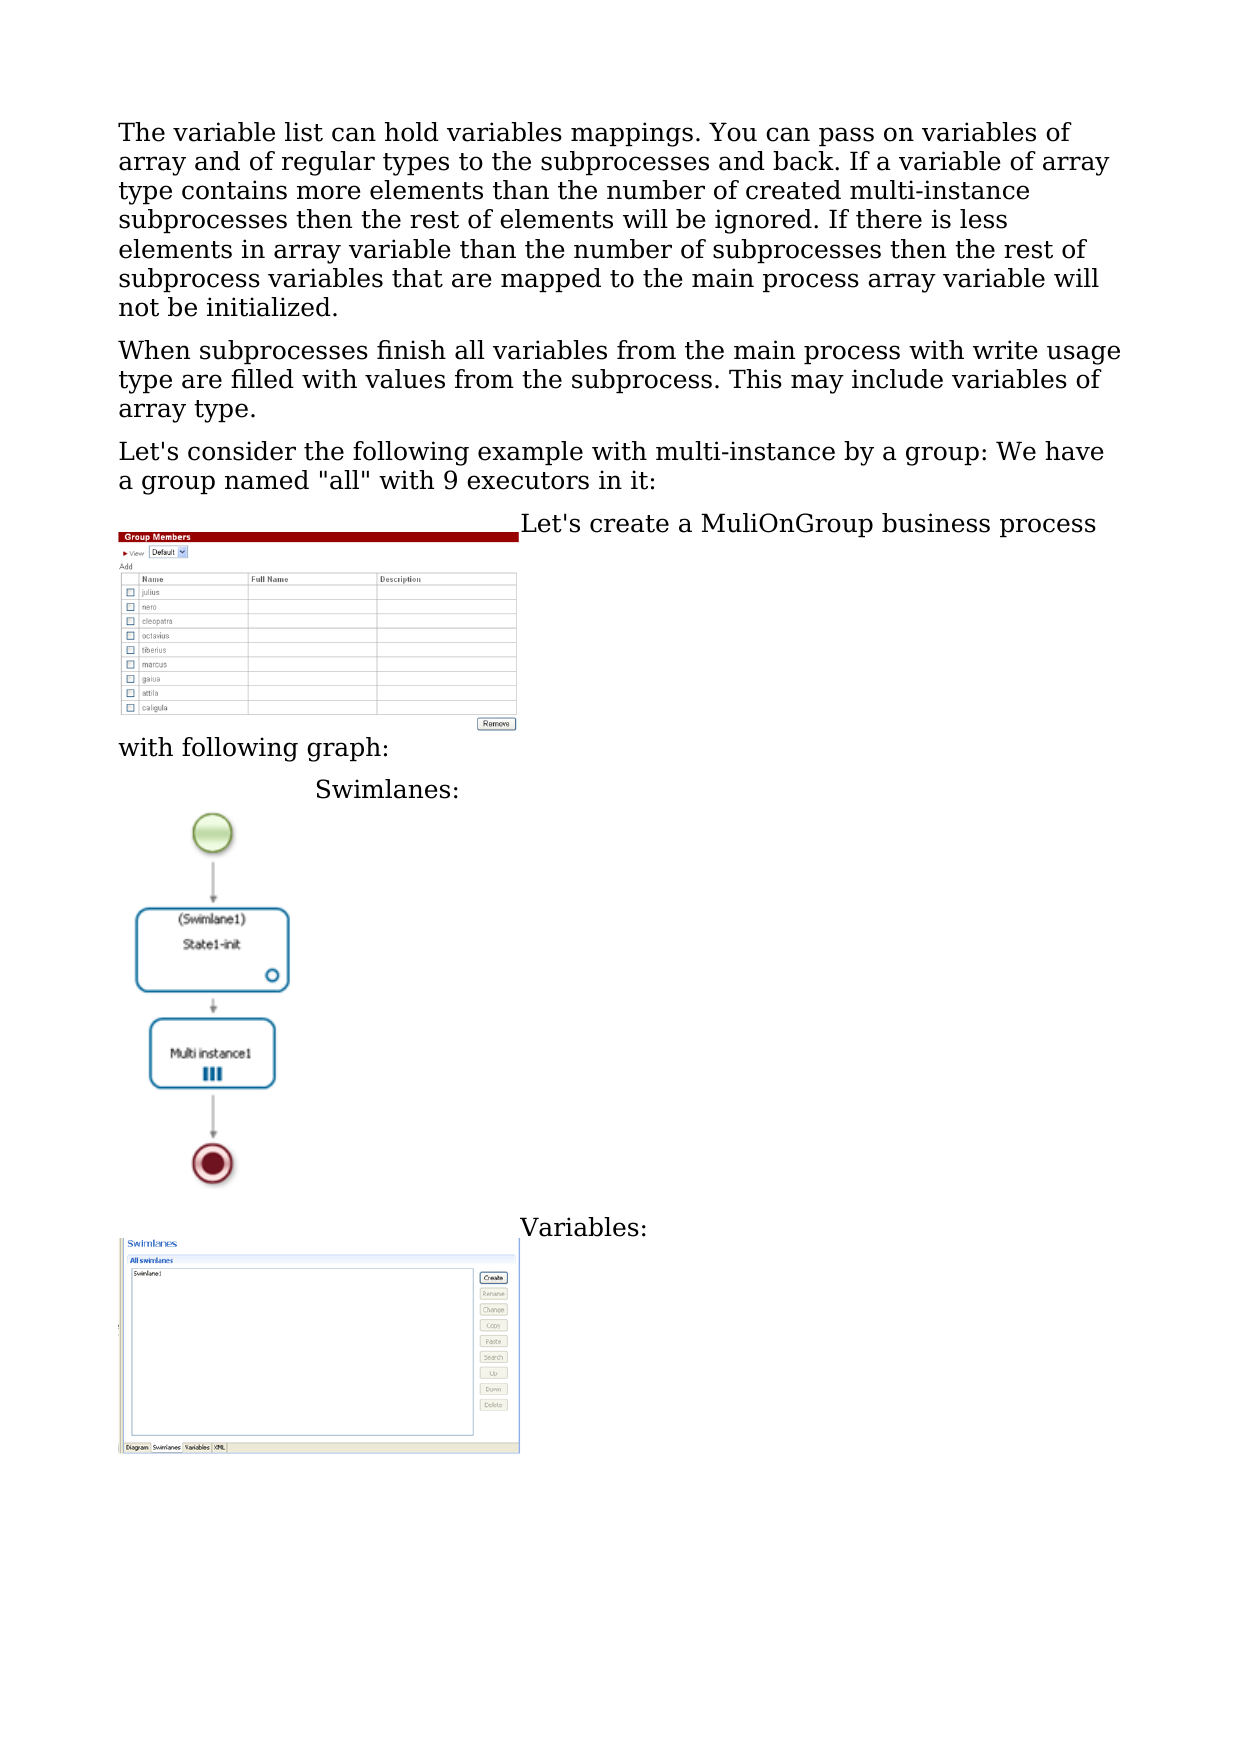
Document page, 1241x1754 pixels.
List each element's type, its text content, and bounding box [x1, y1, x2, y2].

text The variable list can hold variables mappings. You can pass on variables of array and of regular types to the subprocesses and back. If a variable of array type contains more elements than the number of created multi-instance subprocesses then the rest of elements will be ignored. If there is less elements in array variable than the number of subprocesses then the rest of subprocess variables that are mapped to the main process array variable will not be initialized. [118, 118, 1122, 322]
picture [118, 1236, 521, 1454]
text Let's create a MuliOnGroup business process with following graph: [118, 509, 1122, 762]
picture [118, 532, 521, 733]
text Variables: [118, 1213, 1122, 1454]
text Swimlanes: [118, 776, 1122, 1199]
text When subprocesses finish all variables from the main process with write usage type are filled with values from the subprocess. This may include variables of array type. [118, 336, 1122, 423]
picture [118, 798, 315, 1200]
text Let's consider the following example with multi-instance by a group: We have a group named "all" with 9 executors in it: [118, 437, 1122, 495]
